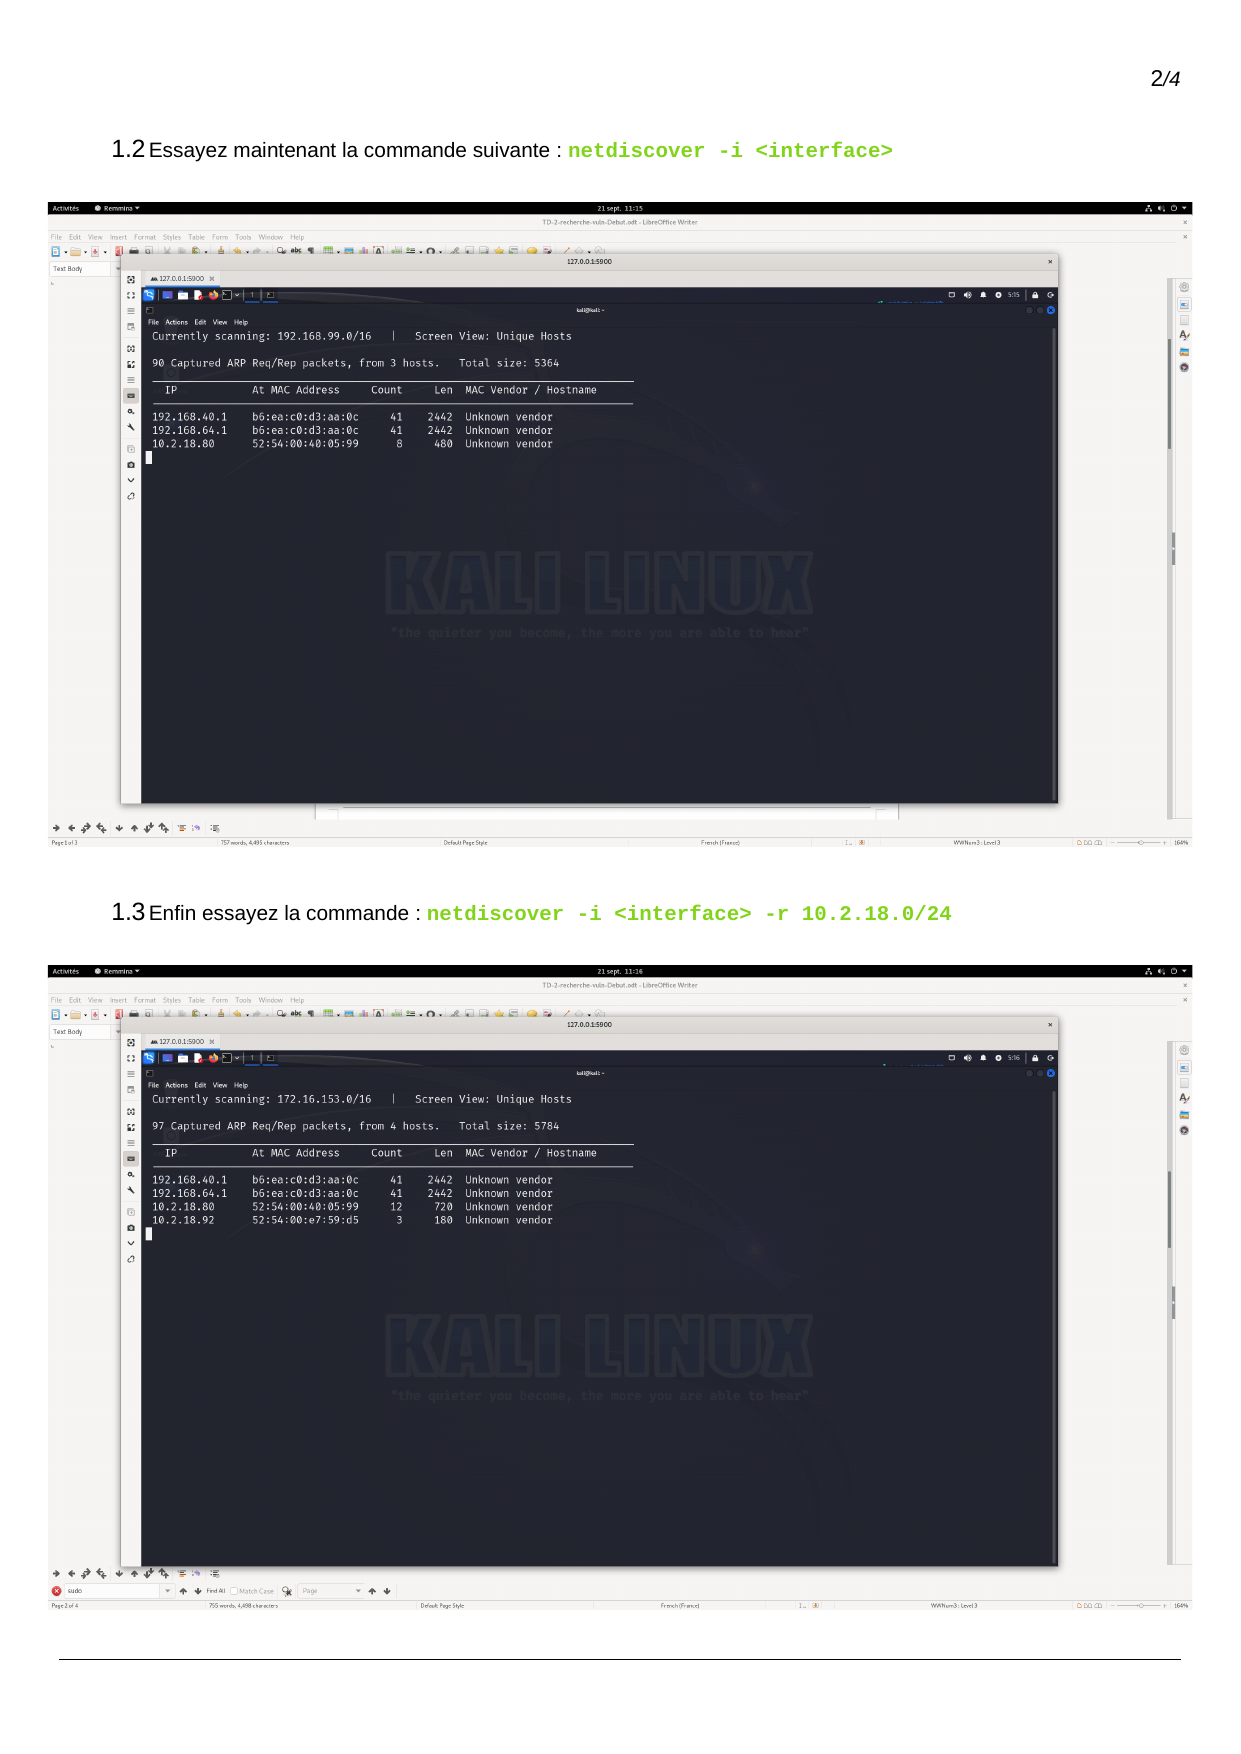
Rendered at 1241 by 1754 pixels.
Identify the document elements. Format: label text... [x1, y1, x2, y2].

picture [47, 965, 1193, 1610]
list Enfin essayez la commande : netdiscover -i <interface> -r 10.2.18.0/24 [111, 897, 1192, 926]
list Essayez maintenant la commande suivante : netdiscover -i <interface> [111, 134, 1192, 163]
picture [47, 202, 1193, 847]
